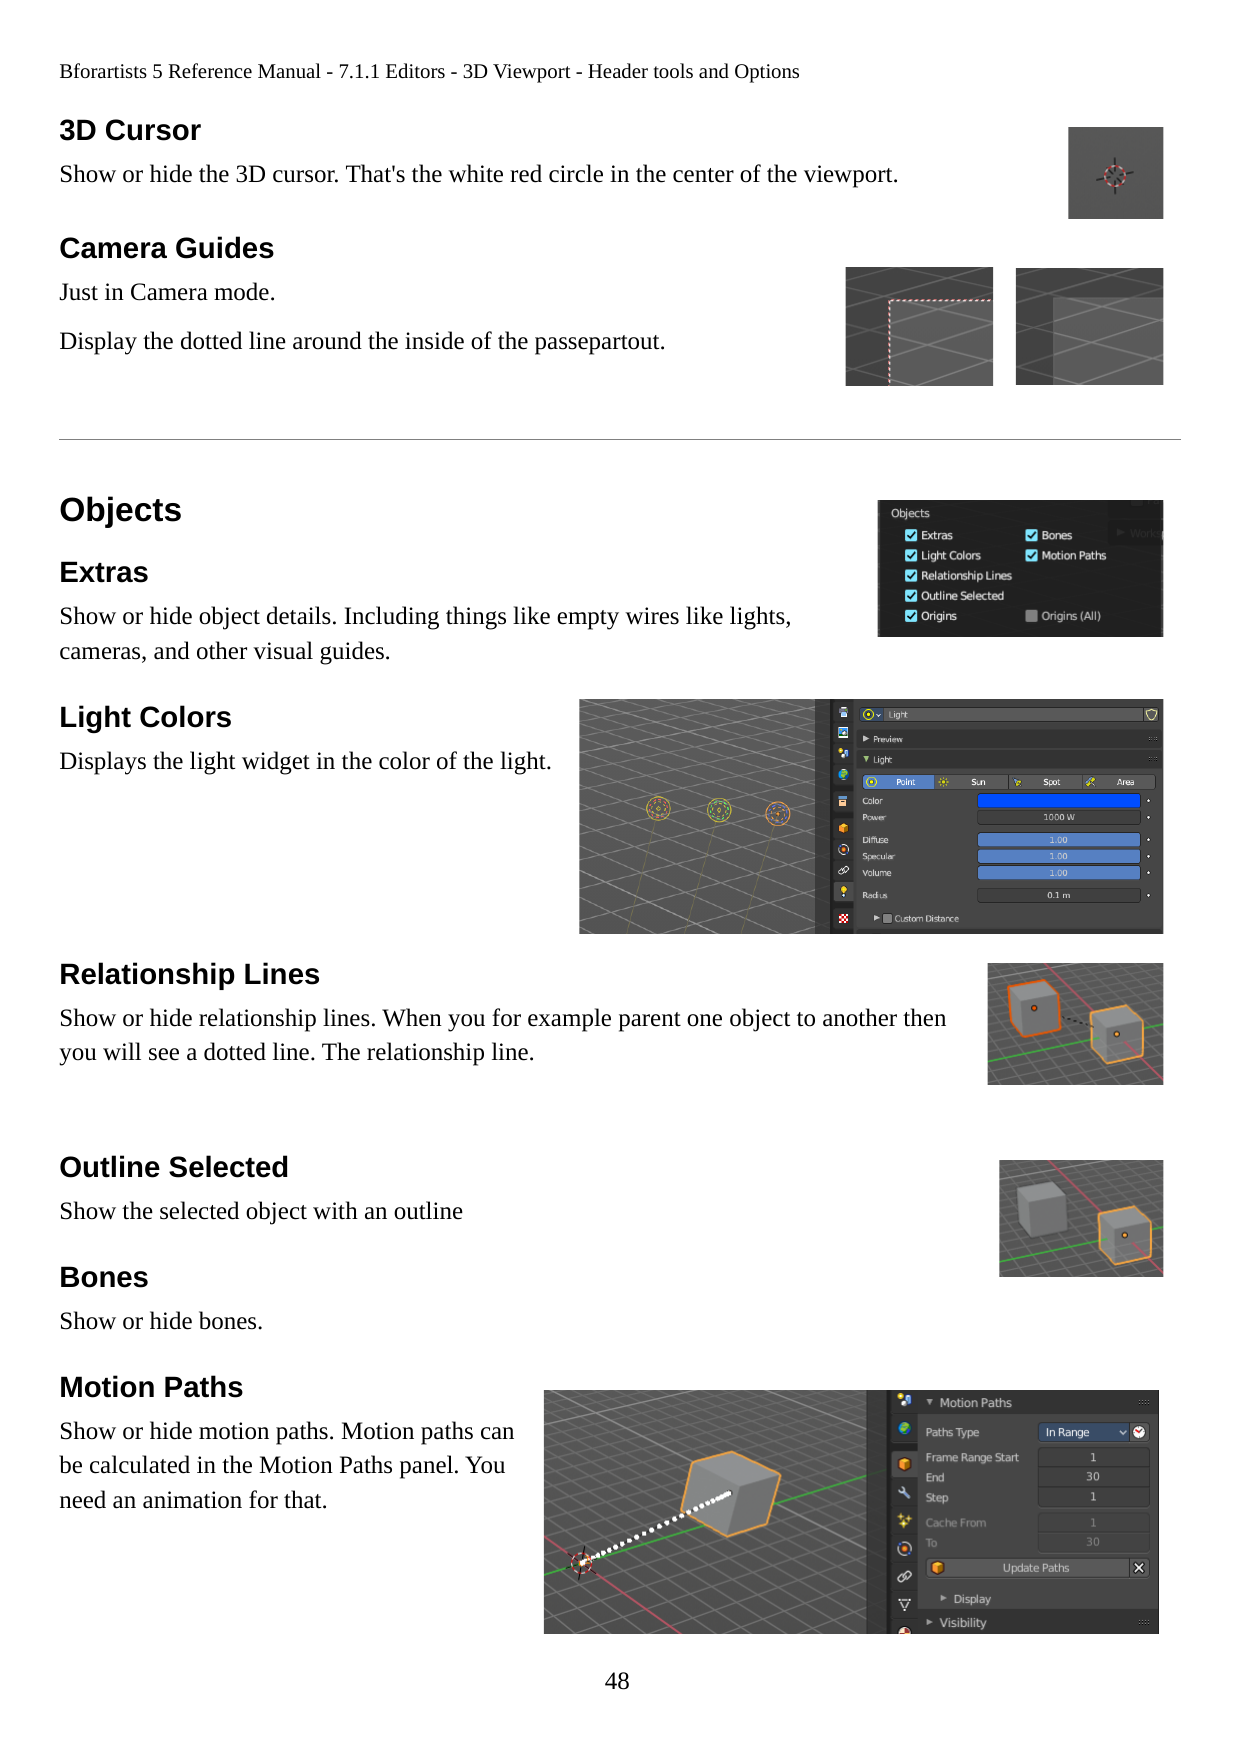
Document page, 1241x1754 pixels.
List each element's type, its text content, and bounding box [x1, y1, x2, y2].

subtitle [1164, 699, 1181, 733]
text Show or hide relationship lines. When you for example parent one object to another then you will see a dotted line. The relationship line. [59, 1003, 987, 1066]
text Show or hide motion paths. Motion paths can be calculated in the Motion Paths panel. You need an animation for that. [59, 1416, 543, 1514]
text [994, 277, 1015, 306]
subtitle Extras [59, 555, 877, 589]
picture [999, 1160, 1164, 1277]
text Show or hide object details. Including things like empty wires like lights, cameras, and other visual guides. [59, 601, 1181, 664]
text Show or hide the 3D cursor. That's the white red circle in the center of the viewport. [59, 159, 1068, 188]
picture [877, 500, 1164, 637]
picture [987, 963, 1164, 1085]
subtitle Light Colors [59, 699, 579, 733]
text Just in Camera mode. [59, 277, 845, 306]
text Displays the light widget in the color of the light. [59, 746, 579, 774]
picture [1068, 127, 1164, 219]
text Display the dotted line around the inside of the passepartout. [59, 326, 845, 355]
picture [1015, 268, 1164, 385]
picture [845, 267, 994, 386]
subtitle [1164, 555, 1181, 589]
text Show the selected object with an outline [59, 1196, 999, 1225]
subtitle 3D Cursor [59, 113, 1181, 146]
subtitle Outline Selected [59, 1150, 1181, 1184]
text Show or hide bones. [59, 1306, 1181, 1335]
subtitle Objects [59, 489, 1181, 528]
picture [543, 1390, 1159, 1634]
text [1164, 277, 1181, 306]
subtitle Camera Guides [59, 231, 1181, 265]
picture [579, 699, 1164, 934]
subtitle Relationship Lines [59, 957, 1181, 990]
subtitle Motion Paths [59, 1370, 1181, 1403]
subtitle Bones [59, 1260, 1181, 1294]
